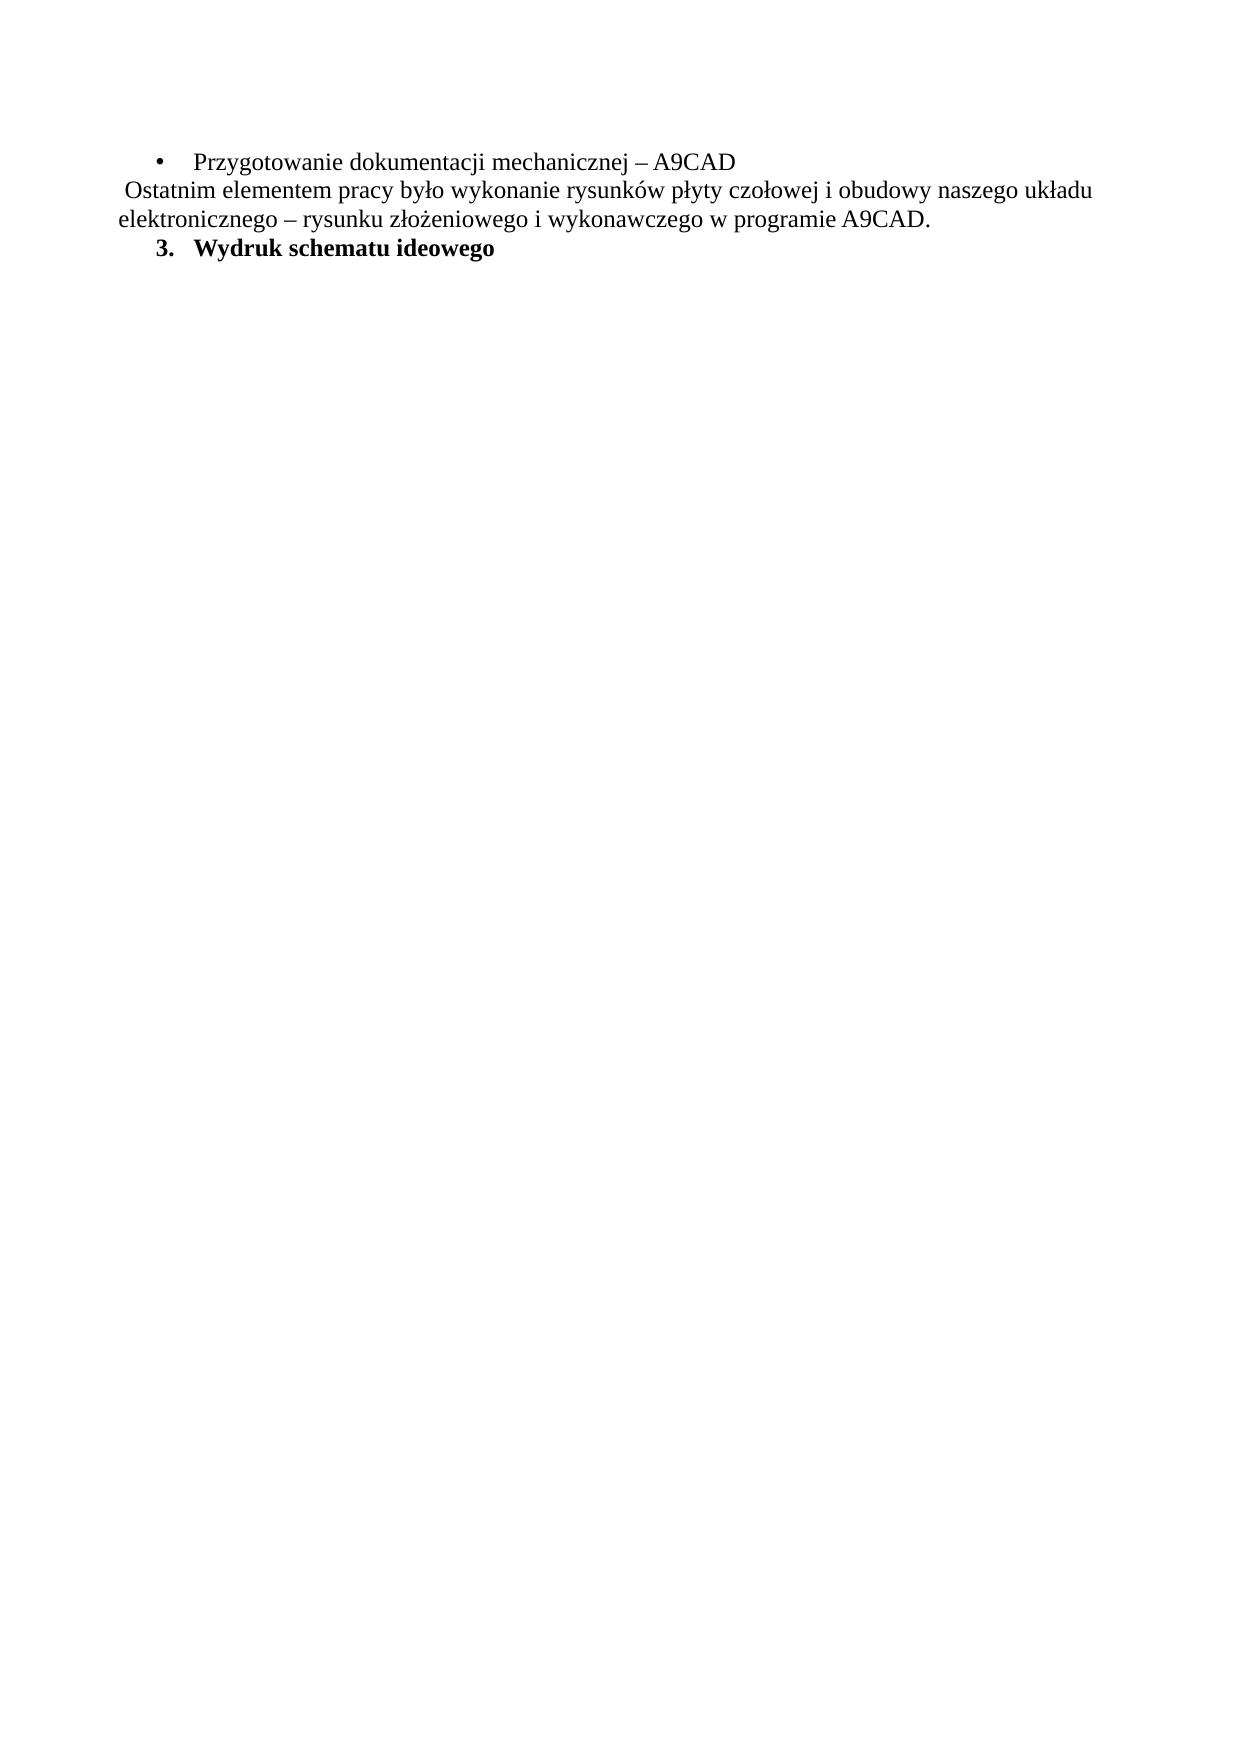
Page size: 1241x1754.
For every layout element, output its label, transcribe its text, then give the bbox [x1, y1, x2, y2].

list Wydruk schematu ideowego [156, 233, 1122, 262]
list Przygotowanie dokumentacji mechanicznej – A9CAD [156, 147, 1122, 176]
text Ostatnim elementem pracy było wykonanie rysunków płyty czołowej i obudowy naszego układu elektronicznego – rysunku złożeniowego i wykonawczego w programie A9CAD. [118, 176, 1122, 233]
